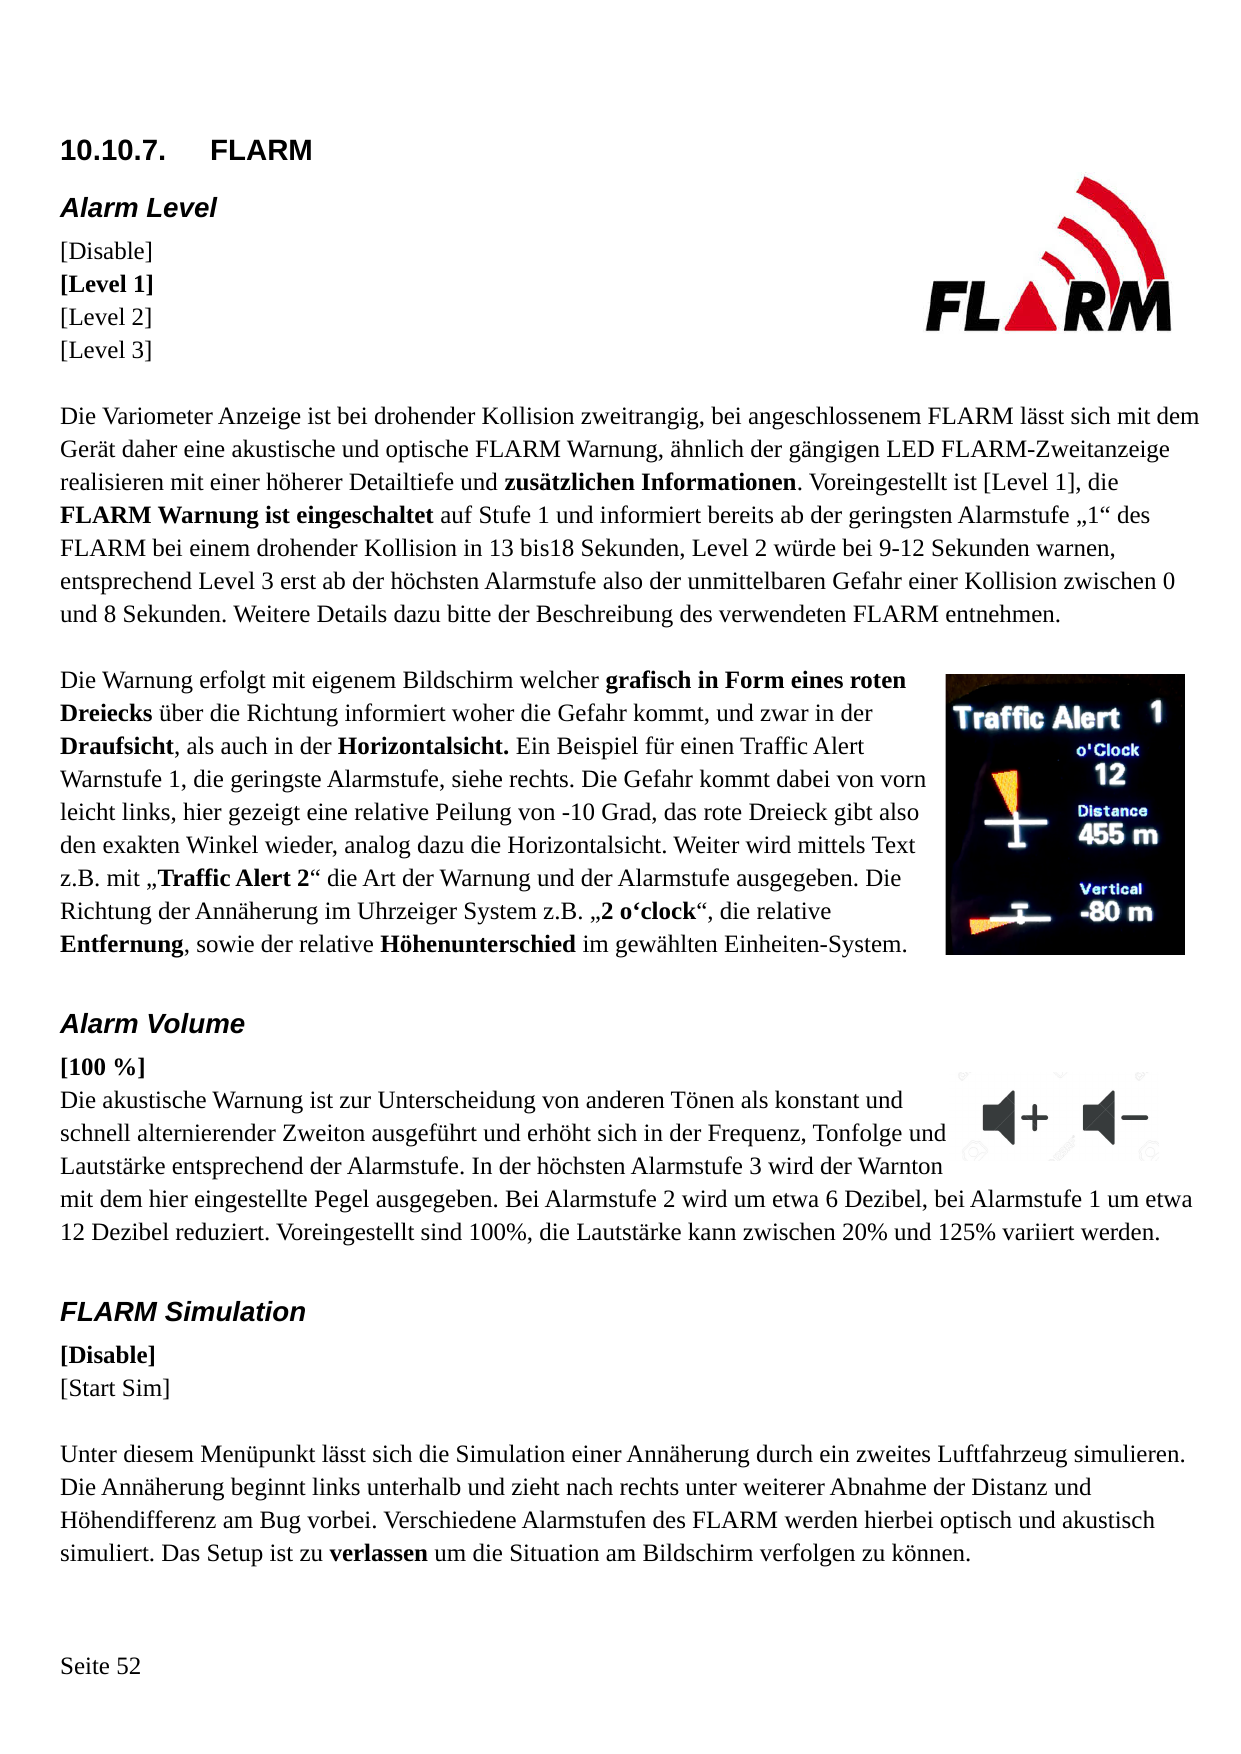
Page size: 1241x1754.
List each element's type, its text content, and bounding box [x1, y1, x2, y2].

text Die Warnung erfolgt mit eigenem Bildschirm welcher grafisch in Form eines roten Dreiecks über die Richtung informiert woher die Gefahr kommt, und zwar in der Draufsicht, als auch in der Horizontalsicht. Ein Beispiel für einen Traffic Alert Warnstufe 1, die geringste Alarmstufe, siehe rechts. Die Gefahr kommt dabei von vorn leicht links, hier gezeigt eine relative Peilung von -10 Grad, das rote Dreieck gibt also den exakten Winkel wieder, analog dazu die Horizontalsicht. Weiter wird mittels Text z.B. mit „Traffic Alert 2“ die Art der Warnung und der Alarmstufe ausgegeben. Die Richtung der Annäherung im Uhrzeiger System z.B. „2 o‘clock“, die relative Entfernung, sowie der relative Höhenunterschied im gewählten Einheiten-System. [60, 665, 1207, 958]
text [Disable] [60, 1340, 1207, 1369]
text [1174, 302, 1207, 331]
subtitle Alarm Level [60, 191, 922, 223]
text [1174, 236, 1207, 264]
text [Level 1] [60, 269, 922, 298]
text [100 %] [60, 1052, 1207, 1081]
subtitle [1174, 191, 1207, 223]
text Unter diesem Menüpunkt lässt sich die Simulation einer Annäherung durch ein zweites Luftfahrzeug simulieren. Die Annäherung beginnt links unterhalb und zieht nach rechts unter weiterer Abnahme der Distanz und Höhendifferenz am Bug vorbei. Verschiedene Alarmstufen des FLARM werden hierbei optisch und akustisch simuliert. Das Setup ist zu verlassen um die Situation am Bildschirm verfolgen zu können. [60, 1439, 1207, 1567]
subtitle Alarm Volume [60, 1008, 1207, 1040]
text [Disable] [60, 236, 922, 264]
text [Level 2] [60, 302, 922, 331]
text Die akustische Warnung ist zur Unterscheidung von anderen Tönen als konstant und schnell alternierender Zweiton ausgeführt und erhöht sich in der Frequenz, Tonfolge und Lautstärke entsprechend der Alarmstufe. In der höchsten Alarmstufe 3 wird der Warnton mit dem hier eingestellte Pegel ausgegeben. Bei Alarmstufe 2 wird um etwa 6 Dezibel, bei Alarmstufe 1 um etwa 12 Dezibel reduziert. Voreingestellt sind 100%, die Lautstärke kann zwischen 20% und 125% variiert werden. [60, 1085, 1207, 1246]
picture [922, 172, 1174, 334]
text [1174, 269, 1207, 298]
text [Start Sim] [60, 1373, 1207, 1402]
subtitle FLARM [60, 133, 1207, 166]
text Die Variometer Anzeige ist bei drohender Kollision zweitrangig, bei angeschlossenem FLARM lässt sich mit dem Gerät daher eine akustische und optische FLARM Warnung, ähnlich der gängigen LED FLARM-Zweitanzeige realisieren mit einer höherer Detailtiefe und zusätzlichen Informationen. Voreingestellt ist [Level 1], die FLARM Warnung ist eingeschaltet auf Stufe 1 und informiert bereits ab der geringsten Alarmstufe „1“ des FLARM bei einem drohender Kollision in 13 bis18 Sekunden, Level 2 würde bei 9-12 Sekunden warnen, entsprechend Level 3 erst ab der höchsten Alarmstufe also der unmittelbaren Gefahr einer Kollision zwischen 0 und 8 Sekunden. Weitere Details dazu bitte der Beschreibung des verwendeten FLARM entnehmen. [60, 401, 1207, 628]
picture [945, 674, 1185, 955]
picture [949, 1072, 1160, 1161]
subtitle FLARM Simulation [60, 1296, 1207, 1328]
text [Level 3] [60, 335, 1207, 364]
